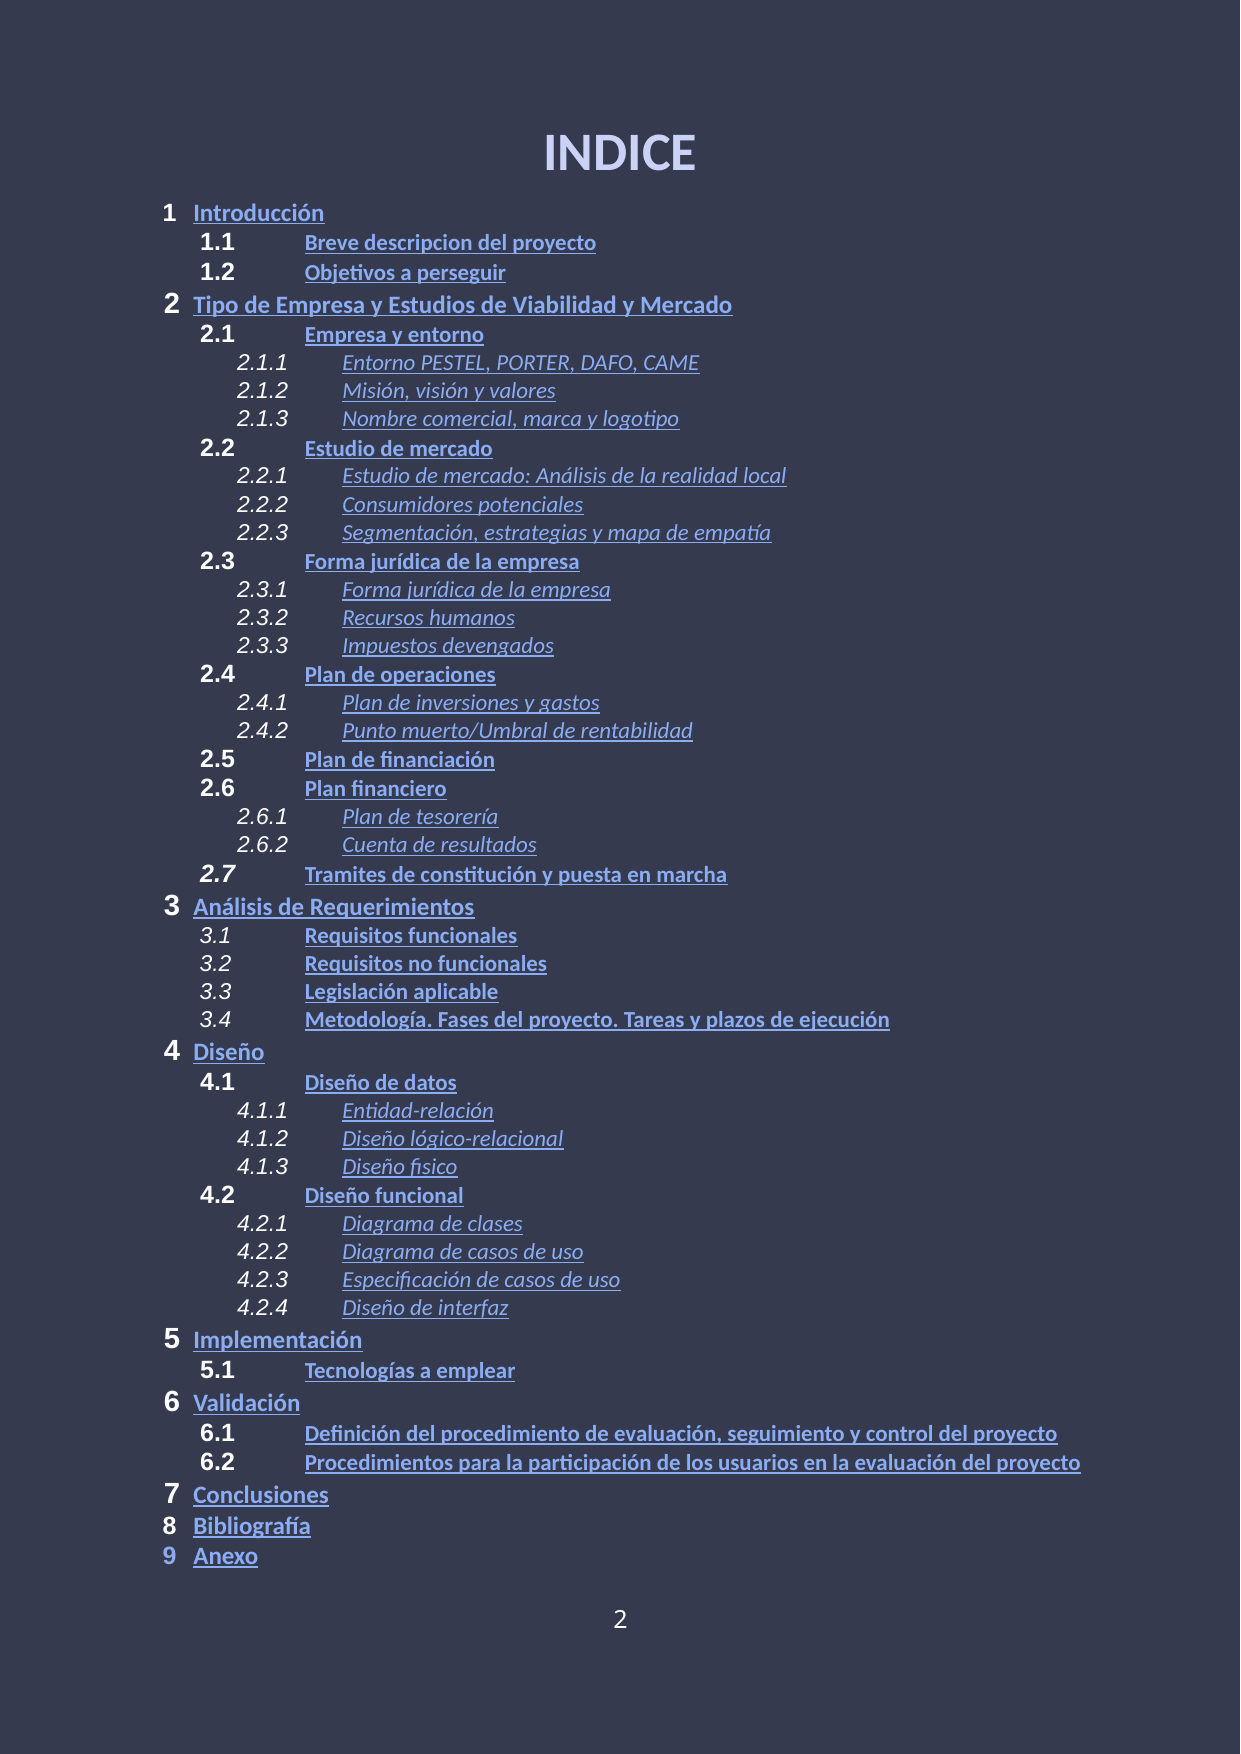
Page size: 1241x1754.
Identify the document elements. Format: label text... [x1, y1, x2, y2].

list Impuestos devengados [231, 631, 1122, 659]
list Metodología. Fases del proyecto. Tareas y plazos de ejecución [193, 1005, 1122, 1033]
title INDICE [118, 118, 1122, 184]
list Plan de tesorería [231, 802, 1122, 831]
list Estudio de mercado: Análisis de la realidad local [231, 462, 1122, 490]
list Diseño fisico [231, 1152, 1122, 1180]
list Requisitos no funcionales [193, 949, 1122, 977]
list Cuenta de resultados [231, 831, 1122, 858]
list Tipo de Empresa y Estudios de Viabilidad y Mercado [156, 286, 1122, 319]
list Estudio de mercado [193, 432, 1122, 462]
list Entidad-relación [231, 1096, 1122, 1124]
list Segmentación, estrategias y mapa de empatía [231, 518, 1122, 546]
list Definición del procedimiento de evaluación, seguimiento y control del proyecto [193, 1418, 1122, 1447]
list Especificación de casos de uso [231, 1266, 1122, 1293]
list Plan de inversiones y gastos [231, 688, 1122, 716]
list Misión, visión y valores [231, 376, 1122, 404]
list Diseño [156, 1033, 1122, 1067]
list Implementación [156, 1322, 1122, 1355]
list Tramites de constitución y puesta en marcha [193, 858, 1122, 888]
list Introducción [156, 197, 1122, 227]
list Anexo [156, 1541, 1122, 1571]
list Bibliografía [156, 1510, 1122, 1541]
list Tecnologías a emplear [193, 1355, 1122, 1384]
list Diseño funcional [193, 1180, 1122, 1209]
list Plan de operaciones [193, 659, 1122, 688]
list Diagrama de casos de uso [231, 1237, 1122, 1266]
list Entorno PESTEL, PORTER, DAFO, CAME [231, 348, 1122, 376]
list Validación [156, 1384, 1122, 1418]
list Forma jurídica de la empresa [231, 575, 1122, 603]
list Requisitos funcionales [193, 921, 1122, 949]
list Recursos humanos [231, 603, 1122, 631]
list Nombre comercial, marca y logotipo [231, 404, 1122, 432]
list Procedimientos para la participación de los usuarios en la evaluación del proyecto [193, 1447, 1122, 1476]
list Empresa y entorno [193, 319, 1122, 348]
list Diseño de interfaz [231, 1293, 1122, 1322]
list Breve descripcion del proyecto [193, 227, 1122, 256]
list Consumidores potenciales [231, 490, 1122, 518]
list Plan financiero [193, 773, 1122, 802]
list Forma jurídica de la empresa [193, 546, 1122, 575]
list Diseño de datos [193, 1067, 1122, 1096]
list Diseño lógico-relacional [231, 1124, 1122, 1152]
list Conclusiones [156, 1476, 1122, 1510]
list Análisis de Requerimientos [156, 888, 1122, 921]
list Legislación aplicable [193, 977, 1122, 1005]
list Punto muerto/Umbral de rentabilidad [231, 716, 1122, 744]
list Plan de financiación [193, 744, 1122, 773]
list Objetivos a perseguir [193, 256, 1122, 286]
list Diagrama de clases [231, 1209, 1122, 1237]
